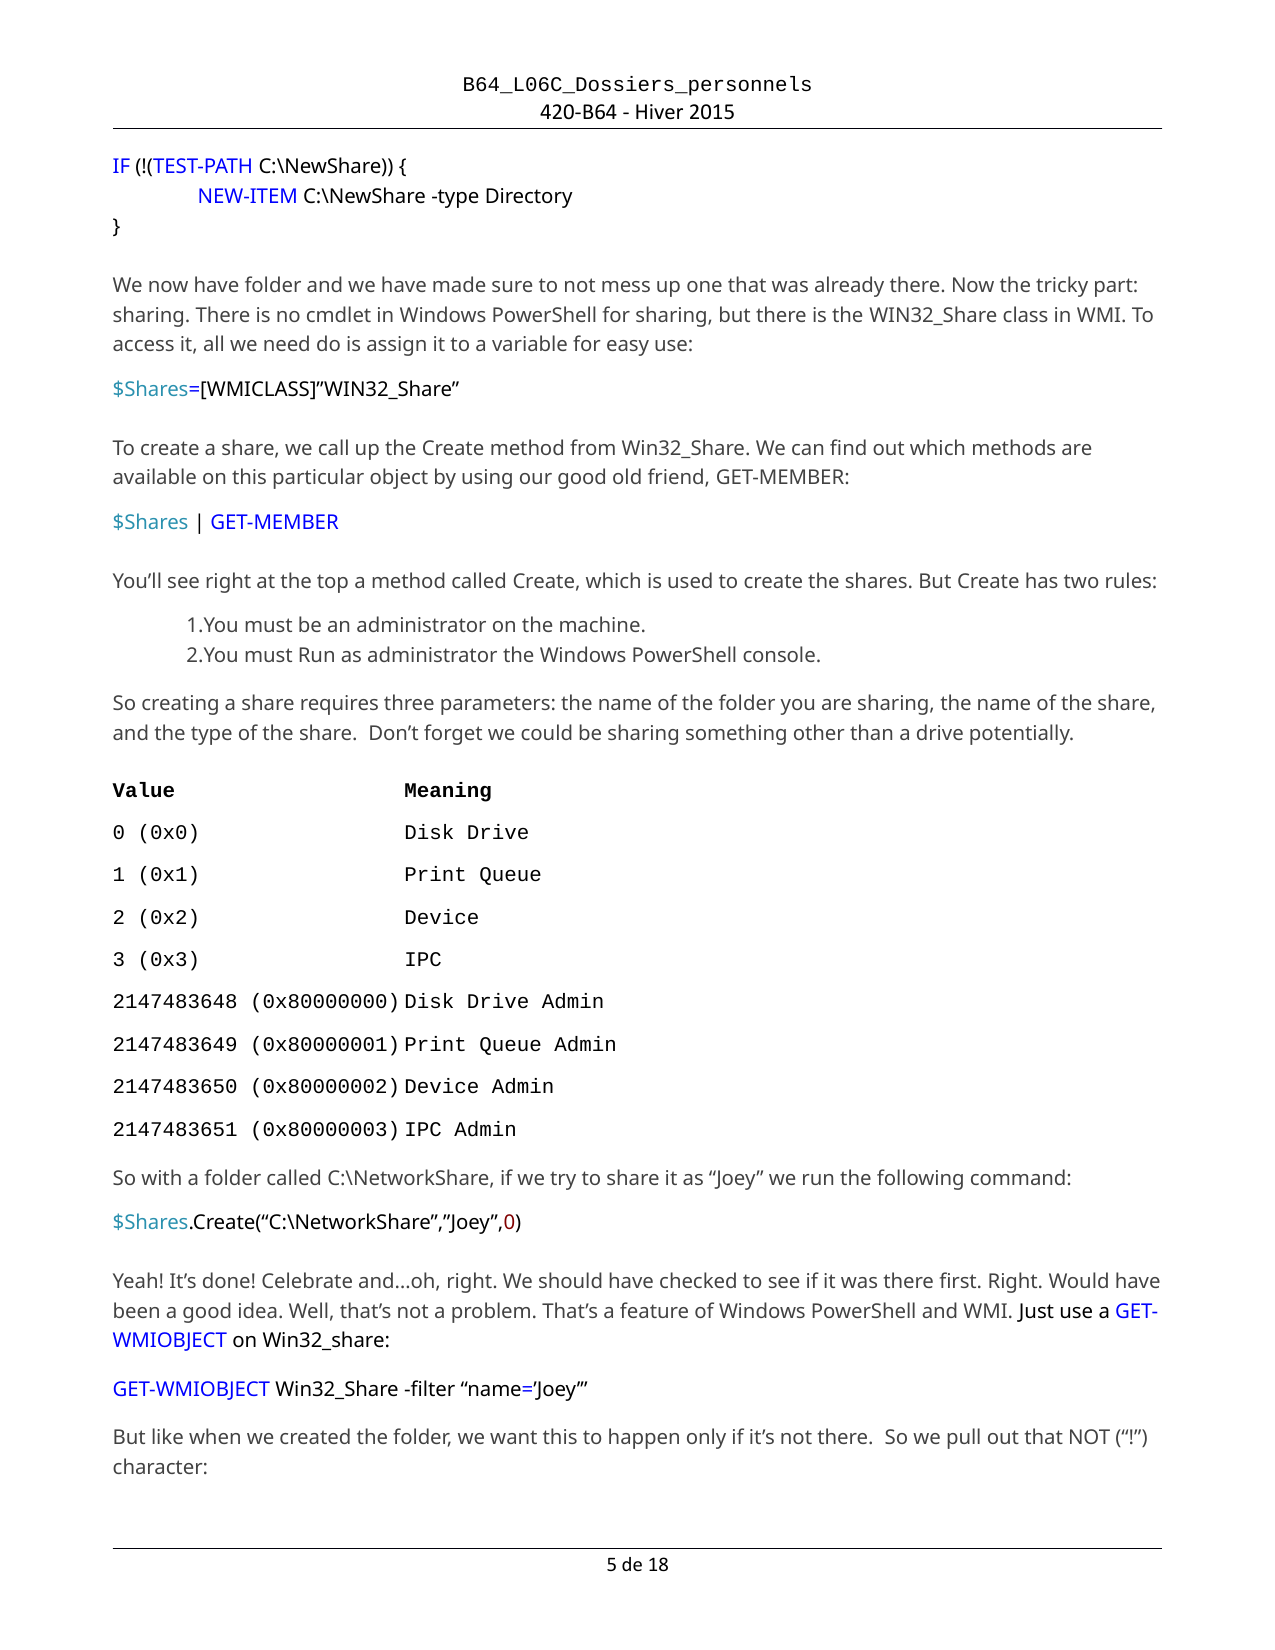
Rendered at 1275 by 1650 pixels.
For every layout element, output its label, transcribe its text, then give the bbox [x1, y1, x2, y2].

table_cell 2147483651 (0x80000003) [113, 1100, 404, 1142]
table_cell IPC [404, 930, 714, 973]
table_cell Device [404, 888, 714, 930]
text But like when we created the folder, we want this to happen only if it’s not there. So we pull out that NOT (“!”) character: [112, 1421, 1162, 1480]
table_cell 2147483650 (0x80000002) [113, 1058, 404, 1100]
table_cell 3 (0x3) [113, 930, 404, 973]
table_cell 0 (0x0) [113, 803, 404, 846]
list You must be an administrator on the machine. [112, 609, 1162, 638]
text So creating a share requires three parameters: the name of the folder you are sharing, the name of the share, and the type of the share. Don’t forget we could be sharing something other than a drive potentially. [112, 687, 1162, 746]
table_header Value [113, 761, 404, 803]
text GET-WMIOBJECT Win32_Share -filter “name=’Joey’” [112, 1372, 1162, 1402]
text We now have folder and we have made sure to not mess up one that was already there. Now the tricky part: sharing. There is no cmdlet in Windows PowerShell for sharing, but there is the WIN32_Share class in WMI. To access it, all we need do is assign it to a variable for easy use: [112, 268, 1162, 358]
table_cell Device Admin [404, 1058, 714, 1100]
text $Shares.Create(“C:\NetworkShare”,”Joey”,0) [112, 1205, 1162, 1235]
table_cell IPC Admin [404, 1100, 714, 1142]
list You must Run as administrator the Windows PowerShell console. [112, 638, 1162, 668]
table_cell 2 (0x2) [113, 888, 404, 930]
table_cell Print Queue Admin [404, 1015, 714, 1058]
table_cell 2147483649 (0x80000001) [113, 1015, 404, 1058]
text So with a folder called C:\NetworkShare, if we try to share it as “Joey” we run the following command: [112, 1161, 1162, 1191]
text $Shares | GET-MEMBER [112, 505, 1162, 535]
text Yeah! It’s done! Celebrate and…oh, right. We should have checked to see if it was there first. Right. Would have been a good idea. Well, that’s not a problem. That’s a feature of Windows PowerShell and WMI. Just use a GET-WMIOBJECT on Win32_share: [112, 1264, 1162, 1354]
table_cell Disk Drive [404, 803, 714, 846]
table_cell 1 (0x1) [113, 846, 404, 888]
table_cell 2147483648 (0x80000000) [113, 973, 404, 1015]
text $Shares=[WMICLASS]”WIN32_Share” [112, 372, 1162, 402]
text IF (!(TEST-PATH C:\NewShare)) { NEW-ITEM C:\NewShare -type Directory } [112, 150, 1162, 239]
table_header Meaning [404, 761, 714, 803]
table_cell Disk Drive Admin [404, 973, 714, 1015]
table_cell Print Queue [404, 846, 714, 888]
text To create a share, we call up the Create method from Win32_Share. We can find out which methods are available on this particular object by using our good old friend, GET-MEMBER: [112, 431, 1162, 491]
text You’ll see right at the top a method called Create, which is used to create the shares. But Create has two rules: [112, 564, 1162, 594]
